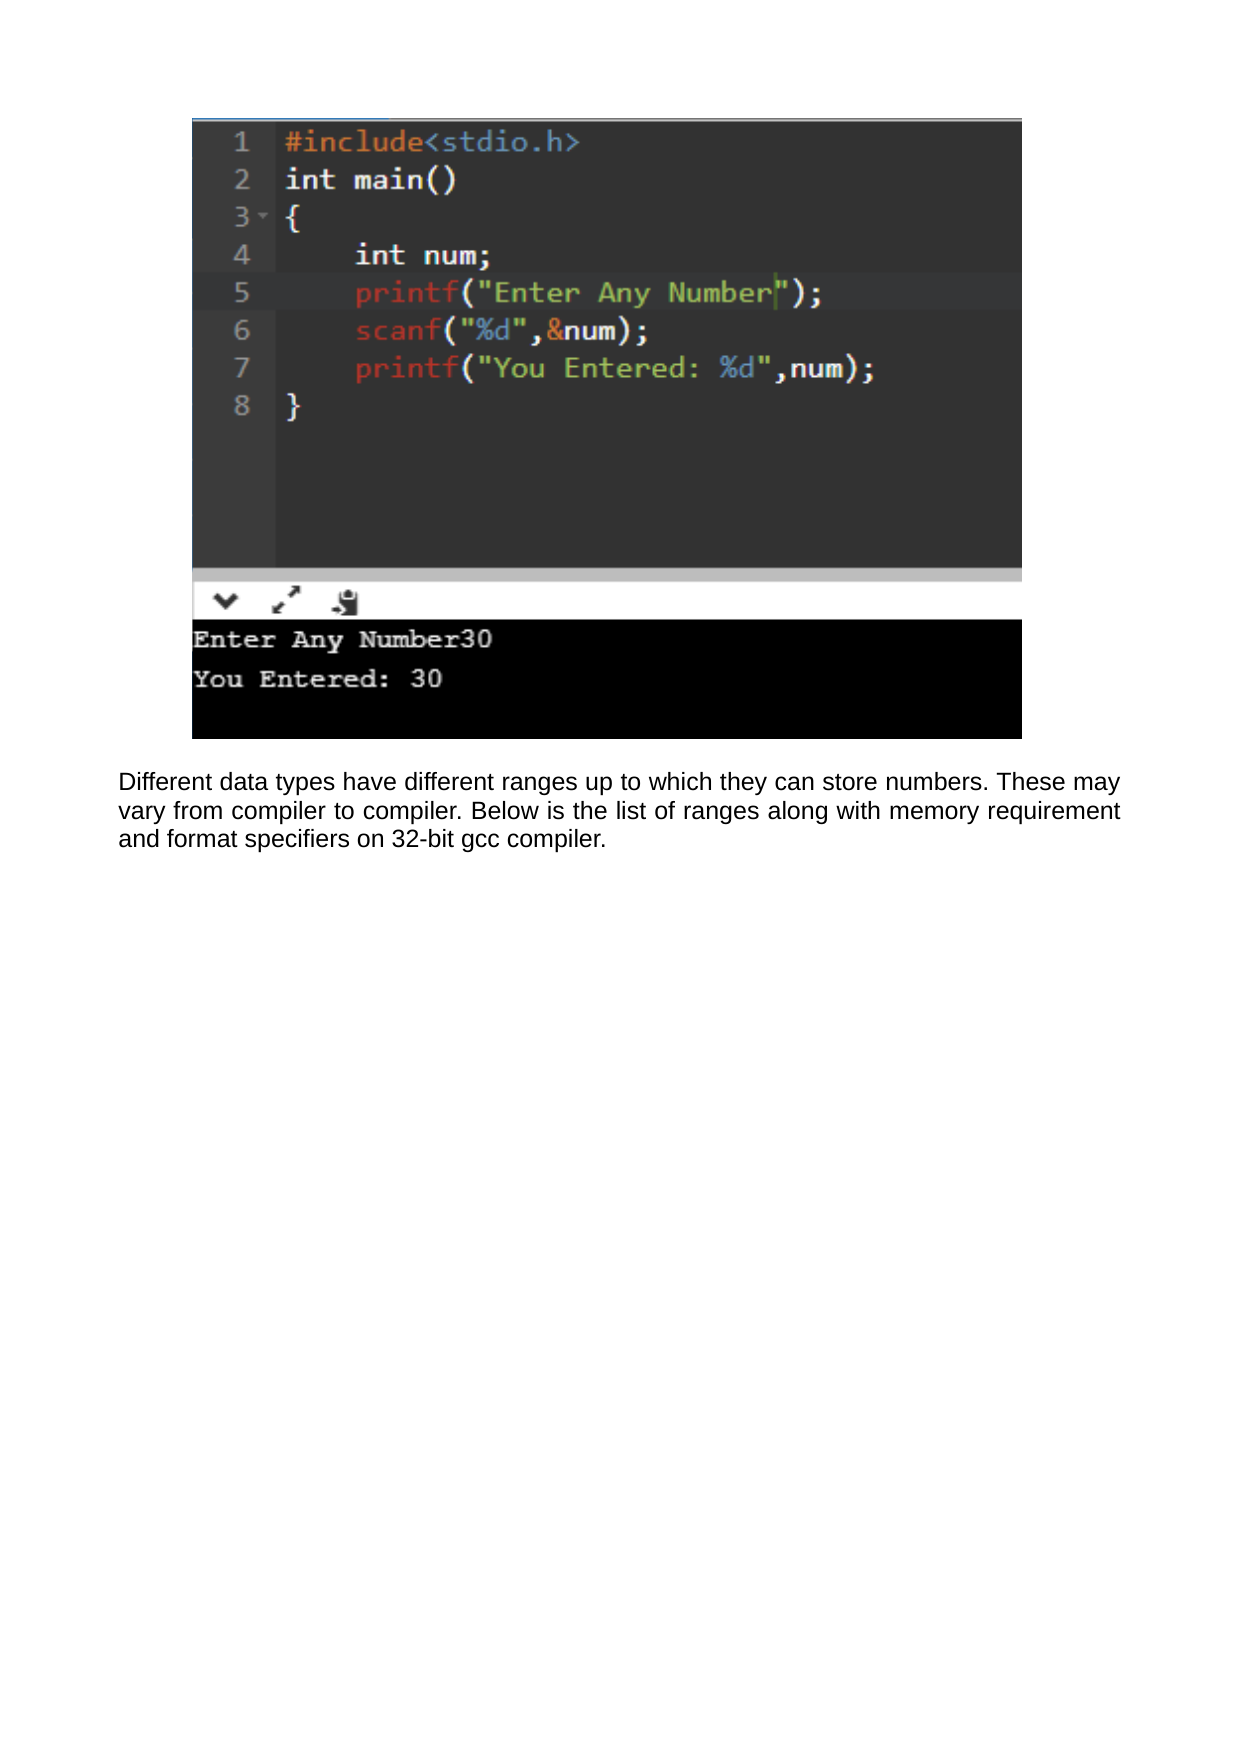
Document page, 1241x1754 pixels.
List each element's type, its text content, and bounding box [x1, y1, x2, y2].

text Different data types have different ranges up to which they can store numbers. These may vary from compiler to compiler. Below is the list of ranges along with memory requirement and format specifiers on 32-bit gcc compiler. [118, 767, 1122, 853]
